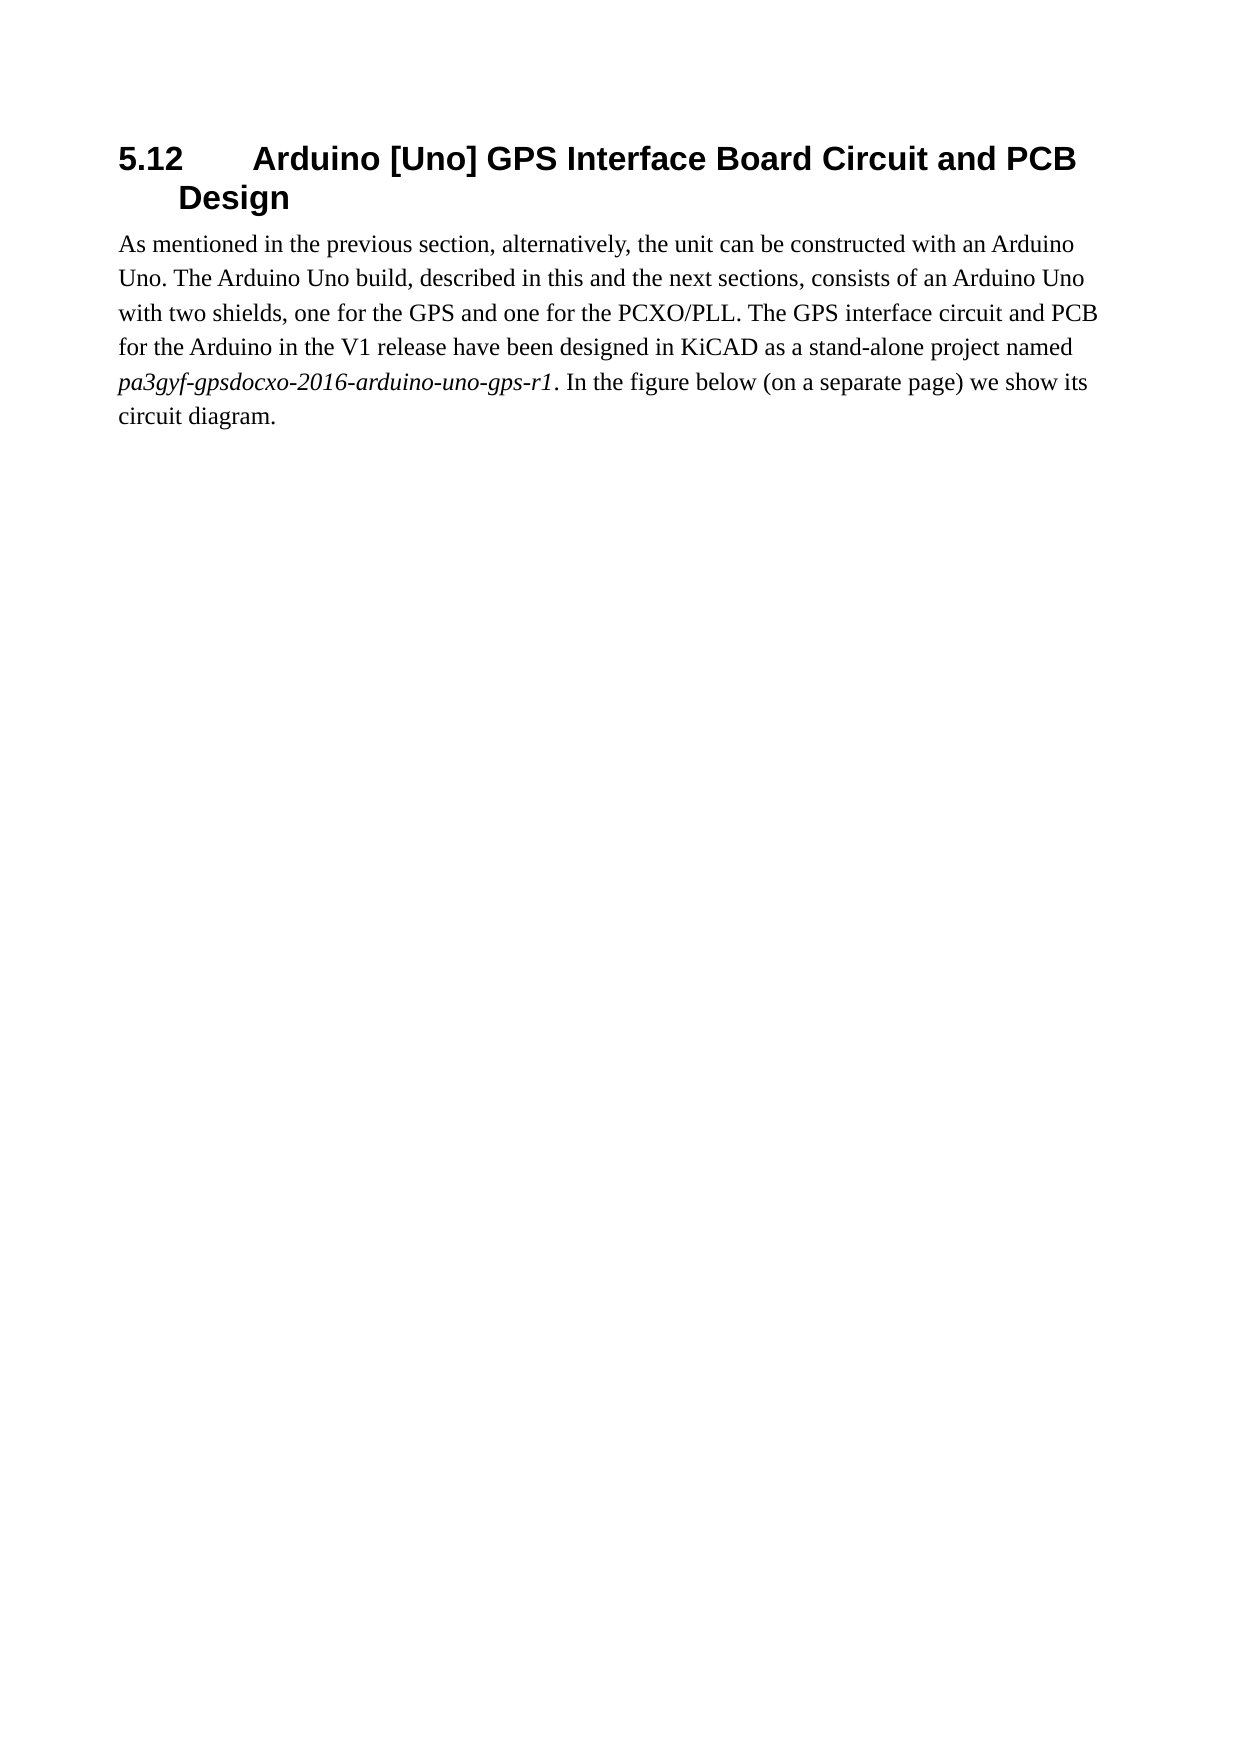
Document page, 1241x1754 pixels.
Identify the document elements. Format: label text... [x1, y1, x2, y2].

subtitle Arduino [Uno] GPS Interface Board Circuit and PCB Design [118, 139, 1122, 216]
text As mentioned in the previous section, alternatively, the unit can be constructed with an Arduino Uno. The Arduino Uno build, described in this and the next sections, consists of an Arduino Uno with two shields, one for the GPS and one for the PCXO/PLL. The GPS interface circuit and PCB for the Arduino in the V1 release have been designed in KiCAD as a stand-alone project named pa3gyf-gpsdocxo-2016-arduino-uno-gps-r1. In the figure below (on a separate page) we show its circuit diagram. [118, 229, 1122, 430]
